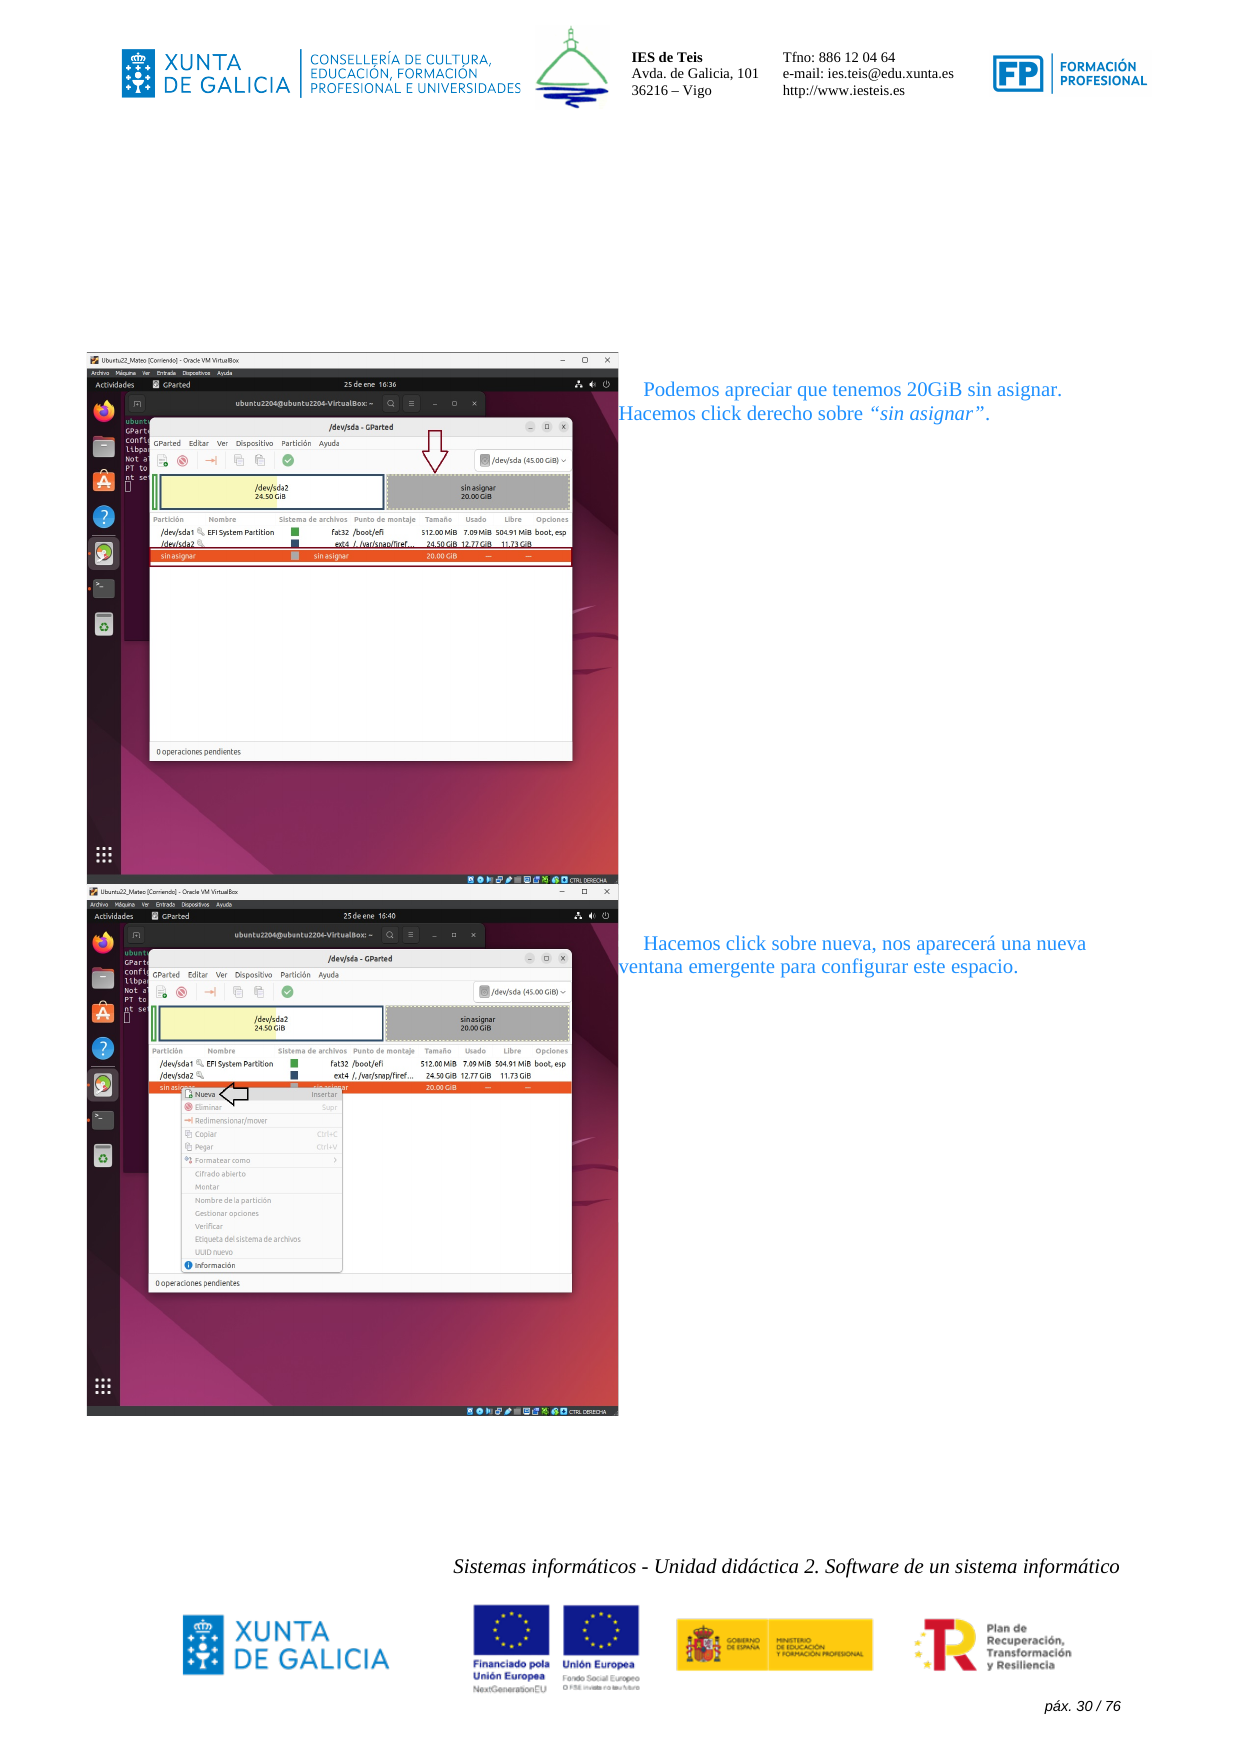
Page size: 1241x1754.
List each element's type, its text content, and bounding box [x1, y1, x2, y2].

picture [86, 352, 619, 1416]
text Podemos apreciar que tenemos 20GiB sin asignar. Hacemos click derecho sobre “sin asignar”. [619, 377, 1122, 425]
picture [534, 25, 611, 110]
picture [121, 49, 521, 98]
picture [989, 50, 1153, 97]
text Hacemos click sobre nueva, nos aparecerá una nueva ventana emergente para configurar este espacio. [619, 930, 1122, 978]
picture [182, 1593, 1085, 1700]
